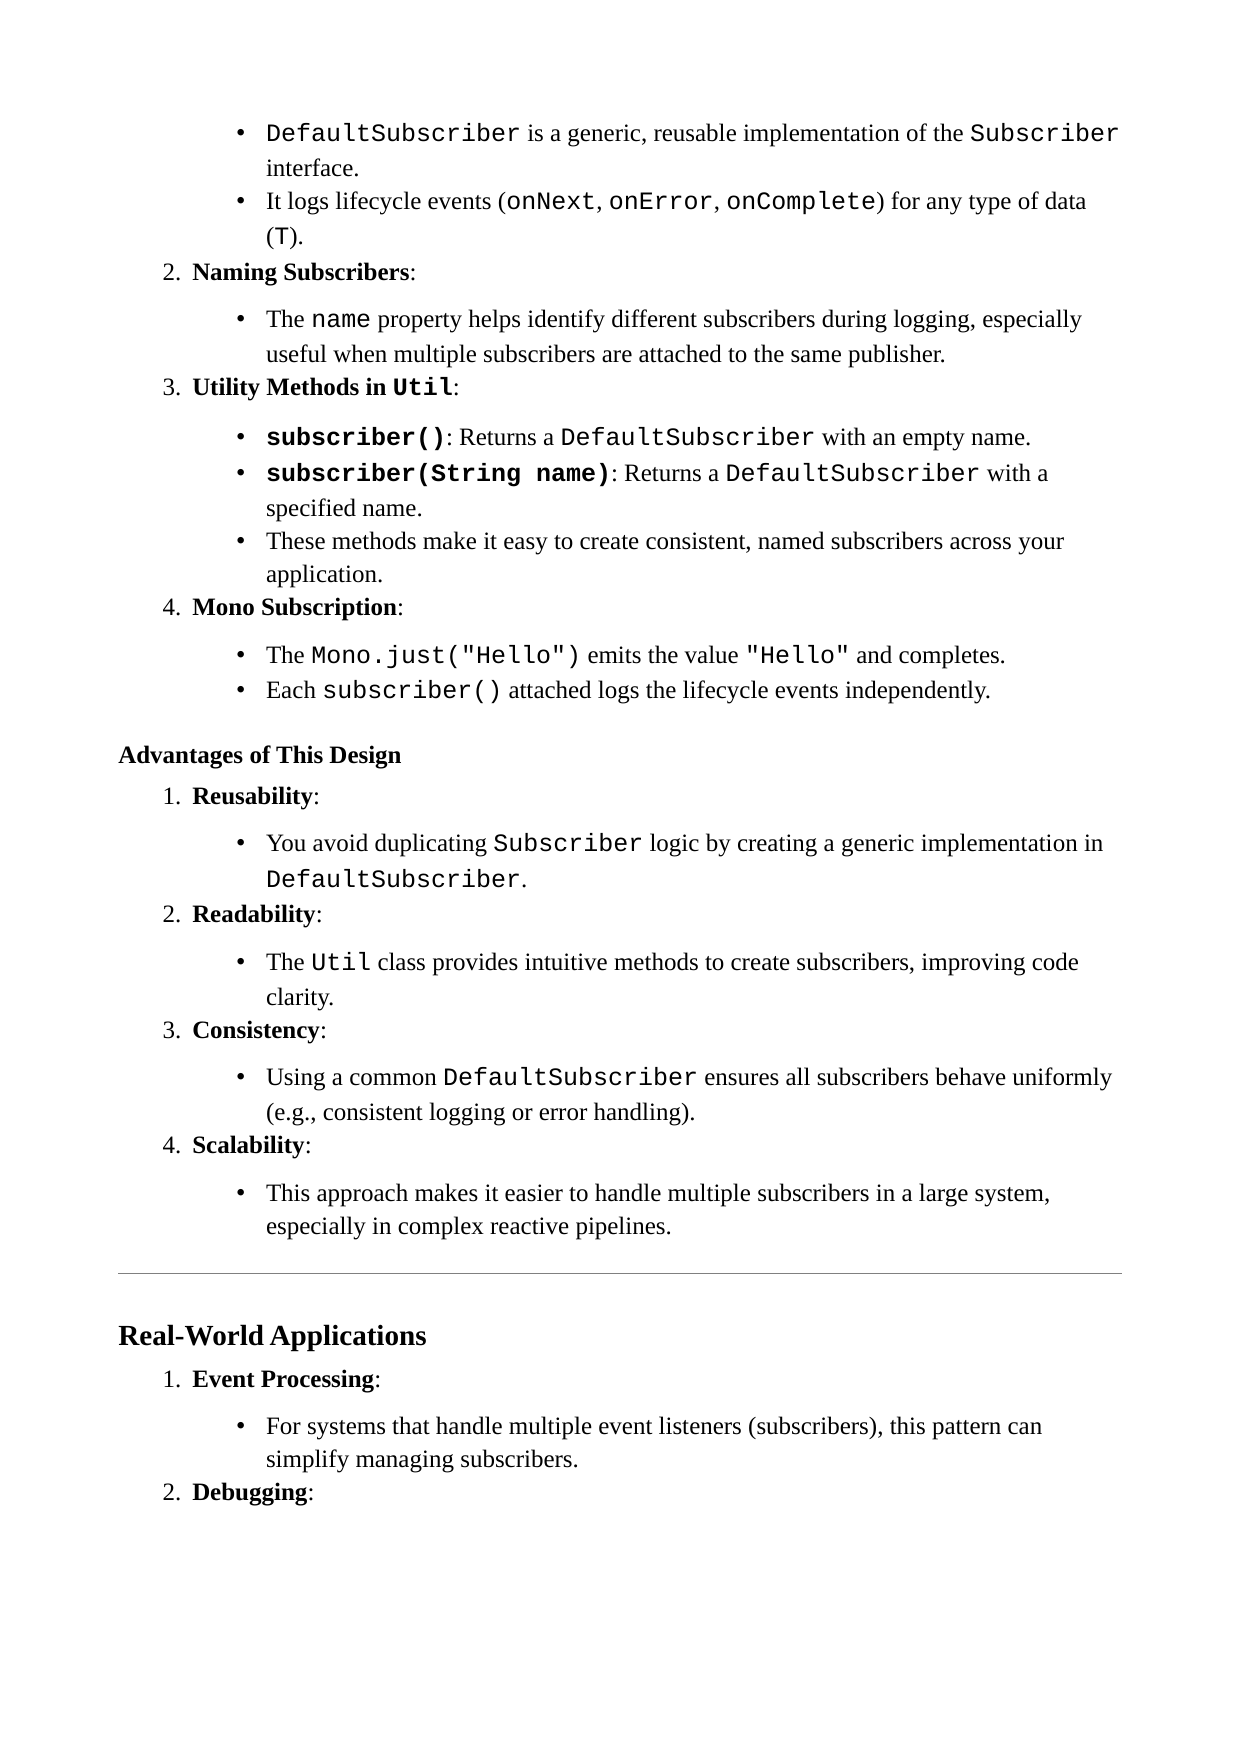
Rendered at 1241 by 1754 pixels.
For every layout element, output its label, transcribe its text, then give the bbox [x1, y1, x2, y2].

subtitle Real-World Applications [118, 1318, 1122, 1351]
list Each subscriber() attached logs the lifecycle events independently. [236, 675, 1122, 706]
list Debugging: [162, 1477, 1122, 1506]
list The name property helps identify different subscribers during logging, especially useful when multiple subscribers are attached to the same publisher. [236, 304, 1122, 368]
list subscriber(String name): Returns a DefaultSubscriber with a specified name. [236, 458, 1122, 522]
list subscriber(): Returns a DefaultSubscriber with an empty name. [236, 422, 1122, 453]
list Mono Subscription: [162, 592, 1122, 621]
list You avoid duplicating Subscriber logic by creating a generic implementation in DefaultSubscriber. [236, 828, 1122, 894]
list Naming Subscribers: [162, 257, 1122, 286]
list Scalability: [162, 1131, 1122, 1159]
list Reusability: [162, 781, 1122, 810]
list The Mono.just("Hello") emits the value "Hello" and completes. [236, 640, 1122, 671]
list DefaultSubscriber is a generic, reusable implementation of the Subscriber interface. [236, 118, 1122, 182]
subtitle Advantages of This Design [118, 740, 1122, 768]
list It logs lifecycle events (onNext, onError, onComplete) for any type of data (T). [236, 186, 1122, 252]
list Utility Methods in Util: [162, 372, 1122, 403]
list This approach makes it easier to handle multiple subscribers in a large system, especially in complex reactive pipelines. [236, 1178, 1122, 1240]
list For systems that handle multiple event listeners (subscribers), this pattern can simplify managing subscribers. [236, 1411, 1122, 1473]
list Consistency: [162, 1015, 1122, 1043]
list The Util class provides intuitive methods to create subscribers, improving code clarity. [236, 947, 1122, 1011]
list Using a common DefaultSubscriber ensures all subscribers behave uniformly (e.g., consistent logging or error handling). [236, 1062, 1122, 1126]
list These methods make it easy to create consistent, named subscribers across your application. [236, 526, 1122, 588]
list Event Processing: [162, 1364, 1122, 1392]
list Readability: [162, 899, 1122, 928]
